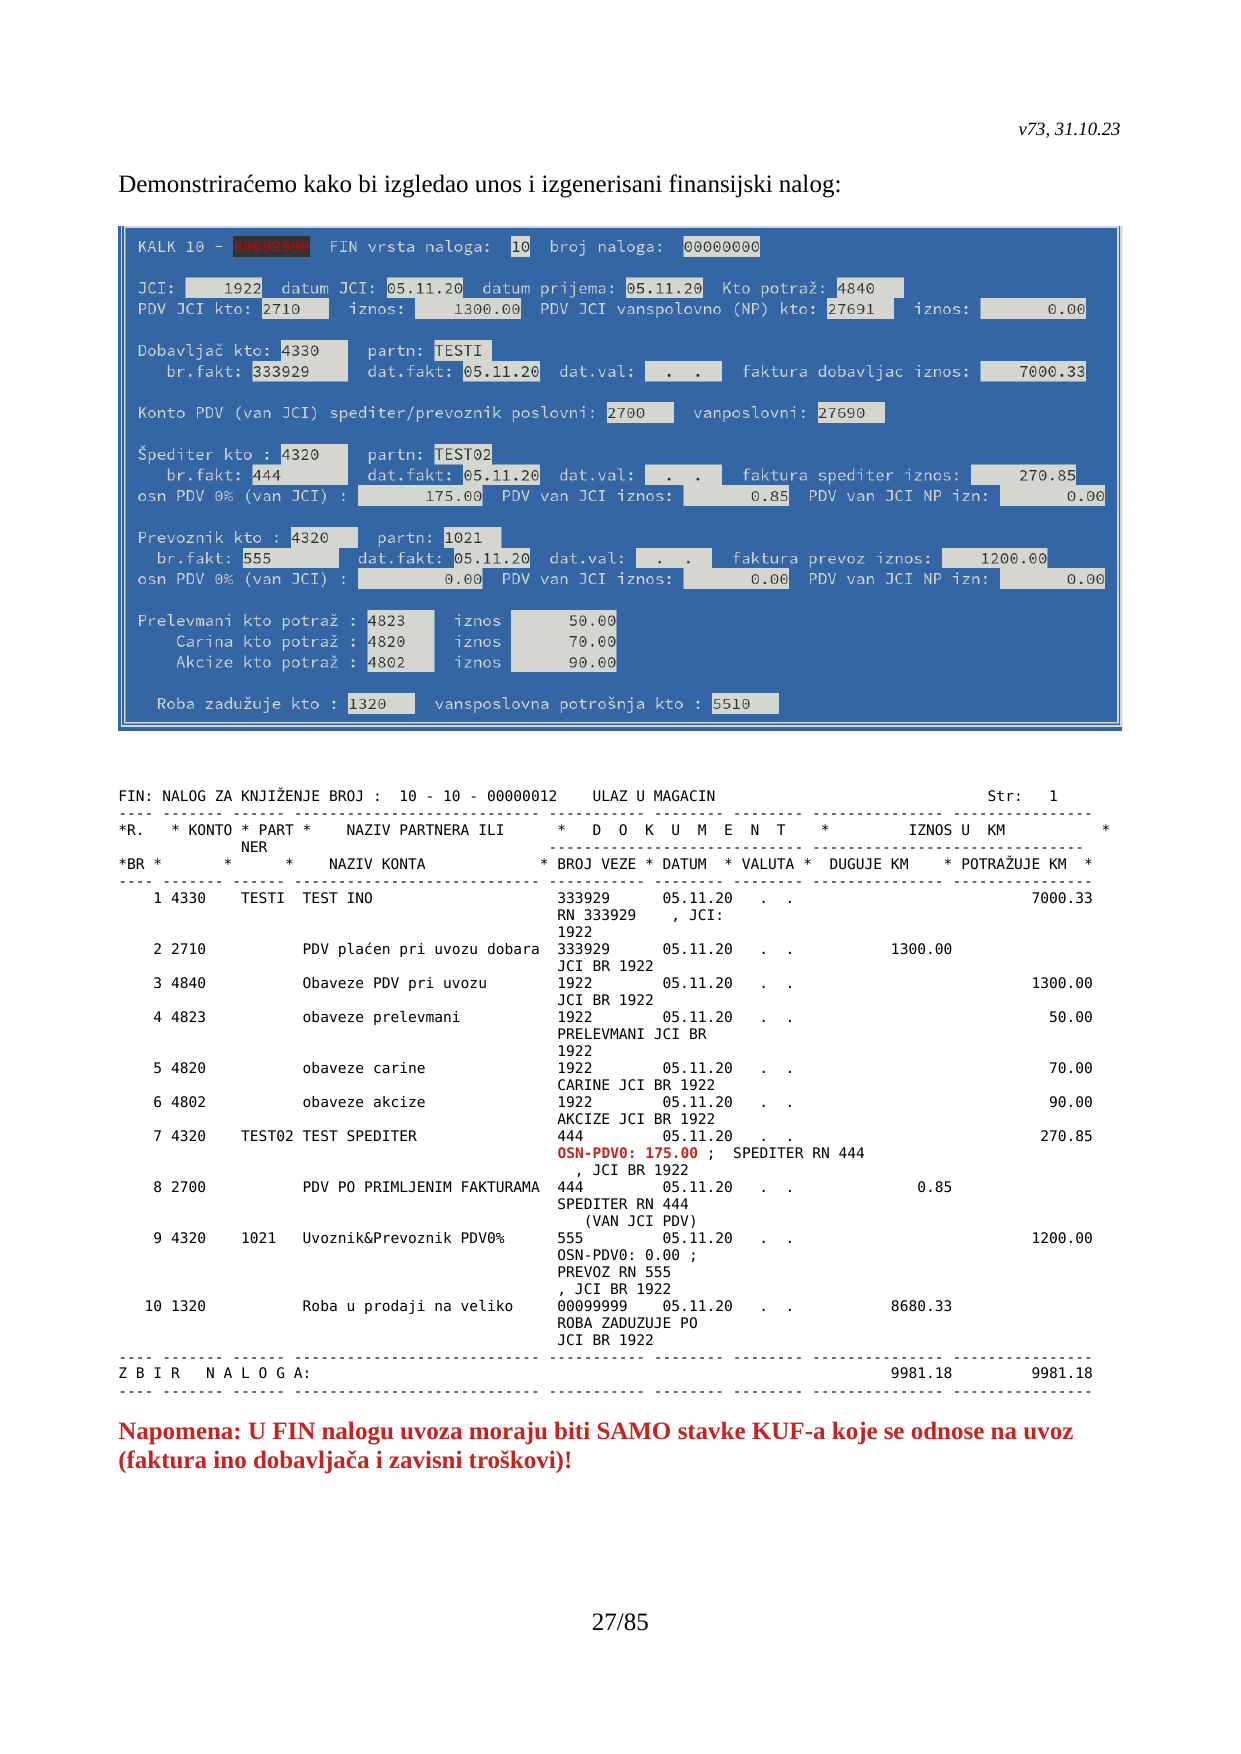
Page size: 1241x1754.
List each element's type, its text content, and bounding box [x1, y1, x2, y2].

text 5 4820 obaveze carine 1922 05.11.20 . . 70.00 [118, 1060, 1122, 1077]
text ---- ------- ------ ---------------------------- ----------- -------- -------- --------------- ---------------- [118, 1348, 1122, 1365]
text Napomena: U FIN nalogu uvoza moraju biti SAMO stavke KUF-a koje se odnose na uvoz (faktura ino dobavljača i zavisni troškovi)! [118, 1416, 1122, 1474]
text 9 4320 1021 Uvoznik&Prevoznik PDV0% 555 05.11.20 . . 1200.00 [118, 1229, 1122, 1247]
text AKCIZE JCI BR 1922 [118, 1111, 1122, 1128]
text ---- ------- ------ ---------------------------- ----------- -------- -------- --------------- ---------------- [118, 805, 1122, 822]
text OSN-PDV0: 175.00 ; SPEDITER RN 444 [118, 1145, 1122, 1162]
text , JCI BR 1922 [118, 1162, 1122, 1179]
text JCI BR 1922 [118, 958, 1122, 975]
text , JCI BR 1922 [118, 1281, 1122, 1297]
text FIN: NALOG ZA KNJIŽENJE BROJ : 10 - 10 - 00000012 ULAZ U MAGACIN Str: 1 [118, 788, 1122, 805]
picture [118, 226, 1123, 731]
text ROBA ZADUZUJE PO [118, 1314, 1122, 1331]
text 1 4330 TESTI TEST INO 333929 05.11.20 . . 7000.33 [118, 890, 1122, 907]
text 3 4840 Obaveze PDV pri uvozu 1922 05.11.20 . . 1300.00 [118, 975, 1122, 992]
text PRELEVMANI JCI BR [118, 1026, 1122, 1043]
text PREVOZ RN 555 [118, 1263, 1122, 1281]
text CARINE JCI BR 1922 [118, 1077, 1122, 1094]
text JCI BR 1922 [118, 992, 1122, 1009]
text 8 2700 PDV PO PRIMLJENIM FAKTURAMA 444 05.11.20 . . 0.85 [118, 1179, 1122, 1196]
text 7 4320 TEST02 TEST SPEDITER 444 05.11.20 . . 270.85 [118, 1128, 1122, 1145]
text 6 4802 obaveze akcize 1922 05.11.20 . . 90.00 [118, 1094, 1122, 1111]
text Z B I R N A L O G A: 9981.18 9981.18 [118, 1365, 1122, 1382]
text Demonstriraćemo kako bi izgledao unos i izgenerisani finansijski nalog: [118, 169, 1122, 198]
text OSN-PDV0: 0.00 ; [118, 1247, 1122, 1263]
text RN 333929 , JCI: [118, 907, 1122, 924]
text ---- ------- ------ ---------------------------- ----------- -------- -------- --------------- ---------------- [118, 1382, 1122, 1399]
text (VAN JCI PDV) [118, 1213, 1122, 1229]
text *R. * KONTO * PART * NAZIV PARTNERA ILI * D O K U M E N T * IZNOS U KM * [118, 822, 1122, 839]
text SPEDITER RN 444 [118, 1196, 1122, 1213]
text 2 2710 PDV plaćen pri uvozu dobara 333929 05.11.20 . . 1300.00 [118, 941, 1122, 958]
text NER ----------------------------- ------------------------------- [118, 839, 1122, 856]
text 1922 [118, 1043, 1122, 1060]
text JCI BR 1922 [118, 1331, 1122, 1348]
text 4 4823 obaveze prelevmani 1922 05.11.20 . . 50.00 [118, 1009, 1122, 1026]
text *BR * * * NAZIV KONTA * BROJ VEZE * DATUM * VALUTA * DUGUJE KM * POTRAŽUJE KM * [118, 856, 1122, 873]
text ---- ------- ------ ---------------------------- ----------- -------- -------- --------------- ---------------- [118, 873, 1122, 890]
text 10 1320 Roba u prodaji na veliko 00099999 05.11.20 . . 8680.33 [118, 1297, 1122, 1314]
text 1922 [118, 924, 1122, 941]
